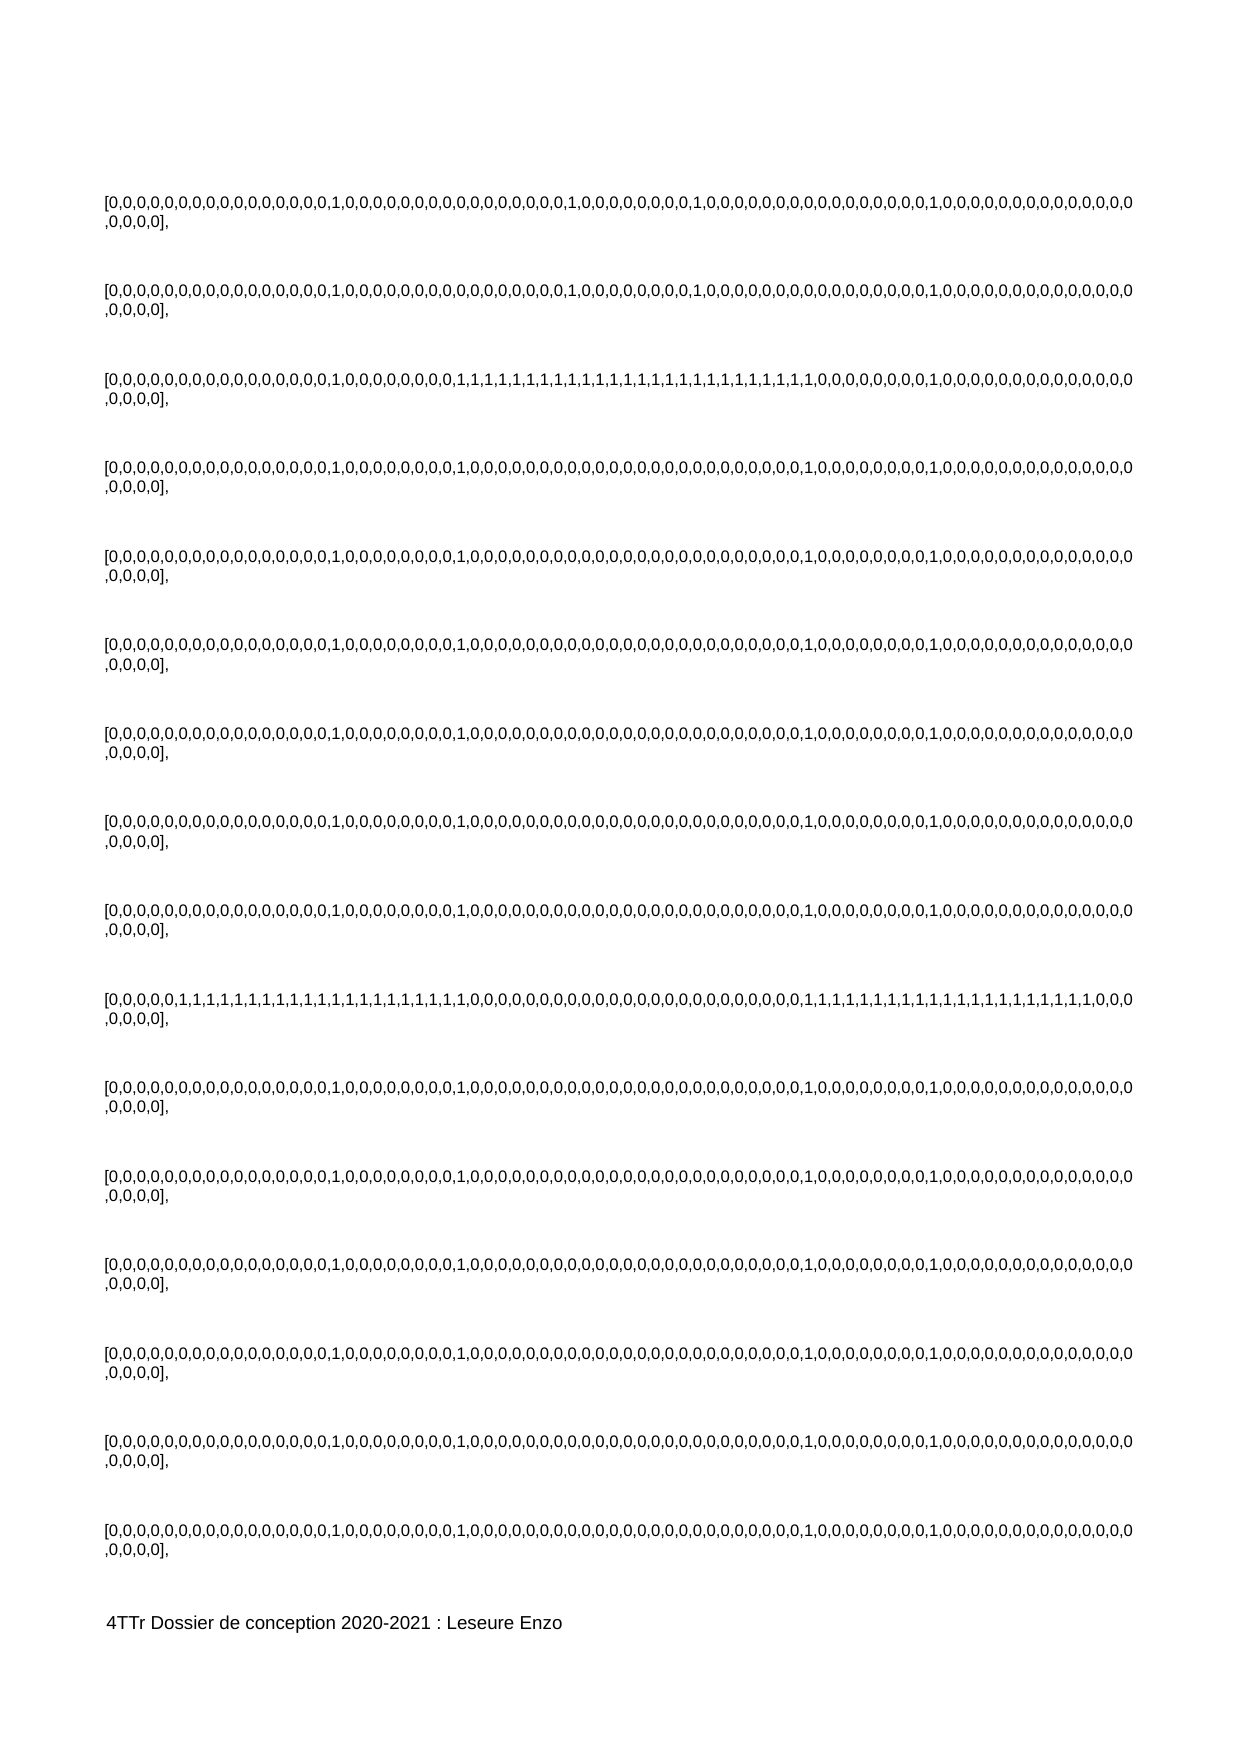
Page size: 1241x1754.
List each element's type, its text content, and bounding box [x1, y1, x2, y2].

text [0,0,0,0,0,0,0,0,0,0,0,0,0,0,0,0,1,0,0,0,0,0,0,0,0,1,0,0,0,0,0,0,0,0,0,0,0,0,0,0,0,0,0,0,0,0,0,0,0,0,1,0,0,0,0,0,0,0,0,1,0,0,0,0,0,0,0,0,0,0,0,0,0,0,0,0,0,0], [104, 1217, 1134, 1293]
text [0,0,0,0,0,0,0,0,0,0,0,0,0,0,0,0,1,0,0,0,0,0,0,0,0,1,0,0,0,0,0,0,0,0,0,0,0,0,0,0,0,0,0,0,0,0,0,0,0,0,1,0,0,0,0,0,0,0,0,1,0,0,0,0,0,0,0,0,0,0,0,0,0,0,0,0,0,0], [104, 597, 1134, 673]
text [0,0,0,0,0,0,0,0,0,0,0,0,0,0,0,0,1,0,0,0,0,0,0,0,0,1,0,0,0,0,0,0,0,0,0,0,0,0,0,0,0,0,0,0,0,0,0,0,0,0,1,0,0,0,0,0,0,0,0,1,0,0,0,0,0,0,0,0,0,0,0,0,0,0,0,0,0,0], [104, 685, 1134, 762]
text [0,0,0,0,0,0,0,0,0,0,0,0,0,0,0,0,1,0,0,0,0,0,0,0,0,1,0,0,0,0,0,0,0,0,0,0,0,0,0,0,0,0,0,0,0,0,0,0,0,0,1,0,0,0,0,0,0,0,0,1,0,0,0,0,0,0,0,0,0,0,0,0,0,0,0,0,0,0], [104, 1128, 1134, 1205]
text [0,0,0,0,0,0,0,0,0,0,0,0,0,0,0,0,1,0,0,0,0,0,0,0,0,1,1,1,1,1,1,1,1,1,1,1,1,1,1,1,1,1,1,1,1,1,1,1,1,1,1,0,0,0,0,0,0,0,0,1,0,0,0,0,0,0,0,0,0,0,0,0,0,0,0,0,0,0], [104, 331, 1134, 408]
text [0,0,0,0,0,1,1,1,1,1,1,1,1,1,1,1,1,1,1,1,1,1,1,1,1,1,0,0,0,0,0,0,0,0,0,0,0,0,0,0,0,0,0,0,0,0,0,0,0,0,1,1,1,1,1,1,1,1,1,1,1,1,1,1,1,1,1,1,1,1,1,0,0,0,0,0,0,0], [104, 951, 1134, 1028]
text [0,0,0,0,0,0,0,0,0,0,0,0,0,0,0,0,1,0,0,0,0,0,0,0,0,0,0,0,0,0,0,0,0,1,0,0,0,0,0,0,0,0,1,0,0,0,0,0,0,0,0,0,0,0,0,0,0,0,0,1,0,0,0,0,0,0,0,0,0,0,0,0,0,0,0,0,0,0], [104, 154, 1134, 231]
text [0,0,0,0,0,0,0,0,0,0,0,0,0,0,0,0,1,0,0,0,0,0,0,0,0,1,0,0,0,0,0,0,0,0,0,0,0,0,0,0,0,0,0,0,0,0,0,0,0,0,1,0,0,0,0,0,0,0,0,1,0,0,0,0,0,0,0,0,0,0,0,0,0,0,0,0,0,0], [104, 862, 1134, 939]
text [0,0,0,0,0,0,0,0,0,0,0,0,0,0,0,0,1,0,0,0,0,0,0,0,0,1,0,0,0,0,0,0,0,0,0,0,0,0,0,0,0,0,0,0,0,0,0,0,0,0,1,0,0,0,0,0,0,0,0,1,0,0,0,0,0,0,0,0,0,0,0,0,0,0,0,0,0,0], [104, 774, 1134, 851]
text [0,0,0,0,0,0,0,0,0,0,0,0,0,0,0,0,1,0,0,0,0,0,0,0,0,1,0,0,0,0,0,0,0,0,0,0,0,0,0,0,0,0,0,0,0,0,0,0,0,0,1,0,0,0,0,0,0,0,0,1,0,0,0,0,0,0,0,0,0,0,0,0,0,0,0,0,0,0], [104, 1394, 1134, 1470]
text [0,0,0,0,0,0,0,0,0,0,0,0,0,0,0,0,1,0,0,0,0,0,0,0,0,1,0,0,0,0,0,0,0,0,0,0,0,0,0,0,0,0,0,0,0,0,0,0,0,0,1,0,0,0,0,0,0,0,0,1,0,0,0,0,0,0,0,0,0,0,0,0,0,0,0,0,0,0], [104, 1305, 1134, 1382]
text [0,0,0,0,0,0,0,0,0,0,0,0,0,0,0,0,1,0,0,0,0,0,0,0,0,1,0,0,0,0,0,0,0,0,0,0,0,0,0,0,0,0,0,0,0,0,0,0,0,0,1,0,0,0,0,0,0,0,0,1,0,0,0,0,0,0,0,0,0,0,0,0,0,0,0,0,0,0], [104, 508, 1134, 585]
text [0,0,0,0,0,0,0,0,0,0,0,0,0,0,0,0,1,0,0,0,0,0,0,0,0,1,0,0,0,0,0,0,0,0,0,0,0,0,0,0,0,0,0,0,0,0,0,0,0,0,1,0,0,0,0,0,0,0,0,1,0,0,0,0,0,0,0,0,0,0,0,0,0,0,0,0,0,0], [104, 1039, 1134, 1116]
text [0,0,0,0,0,0,0,0,0,0,0,0,0,0,0,0,1,0,0,0,0,0,0,0,0,1,0,0,0,0,0,0,0,0,0,0,0,0,0,0,0,0,0,0,0,0,0,0,0,0,1,0,0,0,0,0,0,0,0,1,0,0,0,0,0,0,0,0,0,0,0,0,0,0,0,0,0,0], [104, 1482, 1134, 1559]
text [0,0,0,0,0,0,0,0,0,0,0,0,0,0,0,0,1,0,0,0,0,0,0,0,0,0,0,0,0,0,0,0,0,1,0,0,0,0,0,0,0,0,1,0,0,0,0,0,0,0,0,0,0,0,0,0,0,0,0,1,0,0,0,0,0,0,0,0,0,0,0,0,0,0,0,0,0,0], [104, 243, 1134, 319]
text [0,0,0,0,0,0,0,0,0,0,0,0,0,0,0,0,1,0,0,0,0,0,0,0,0,1,0,0,0,0,0,0,0,0,0,0,0,0,0,0,0,0,0,0,0,0,0,0,0,0,1,0,0,0,0,0,0,0,0,1,0,0,0,0,0,0,0,0,0,0,0,0,0,0,0,0,0,0], [104, 420, 1134, 496]
